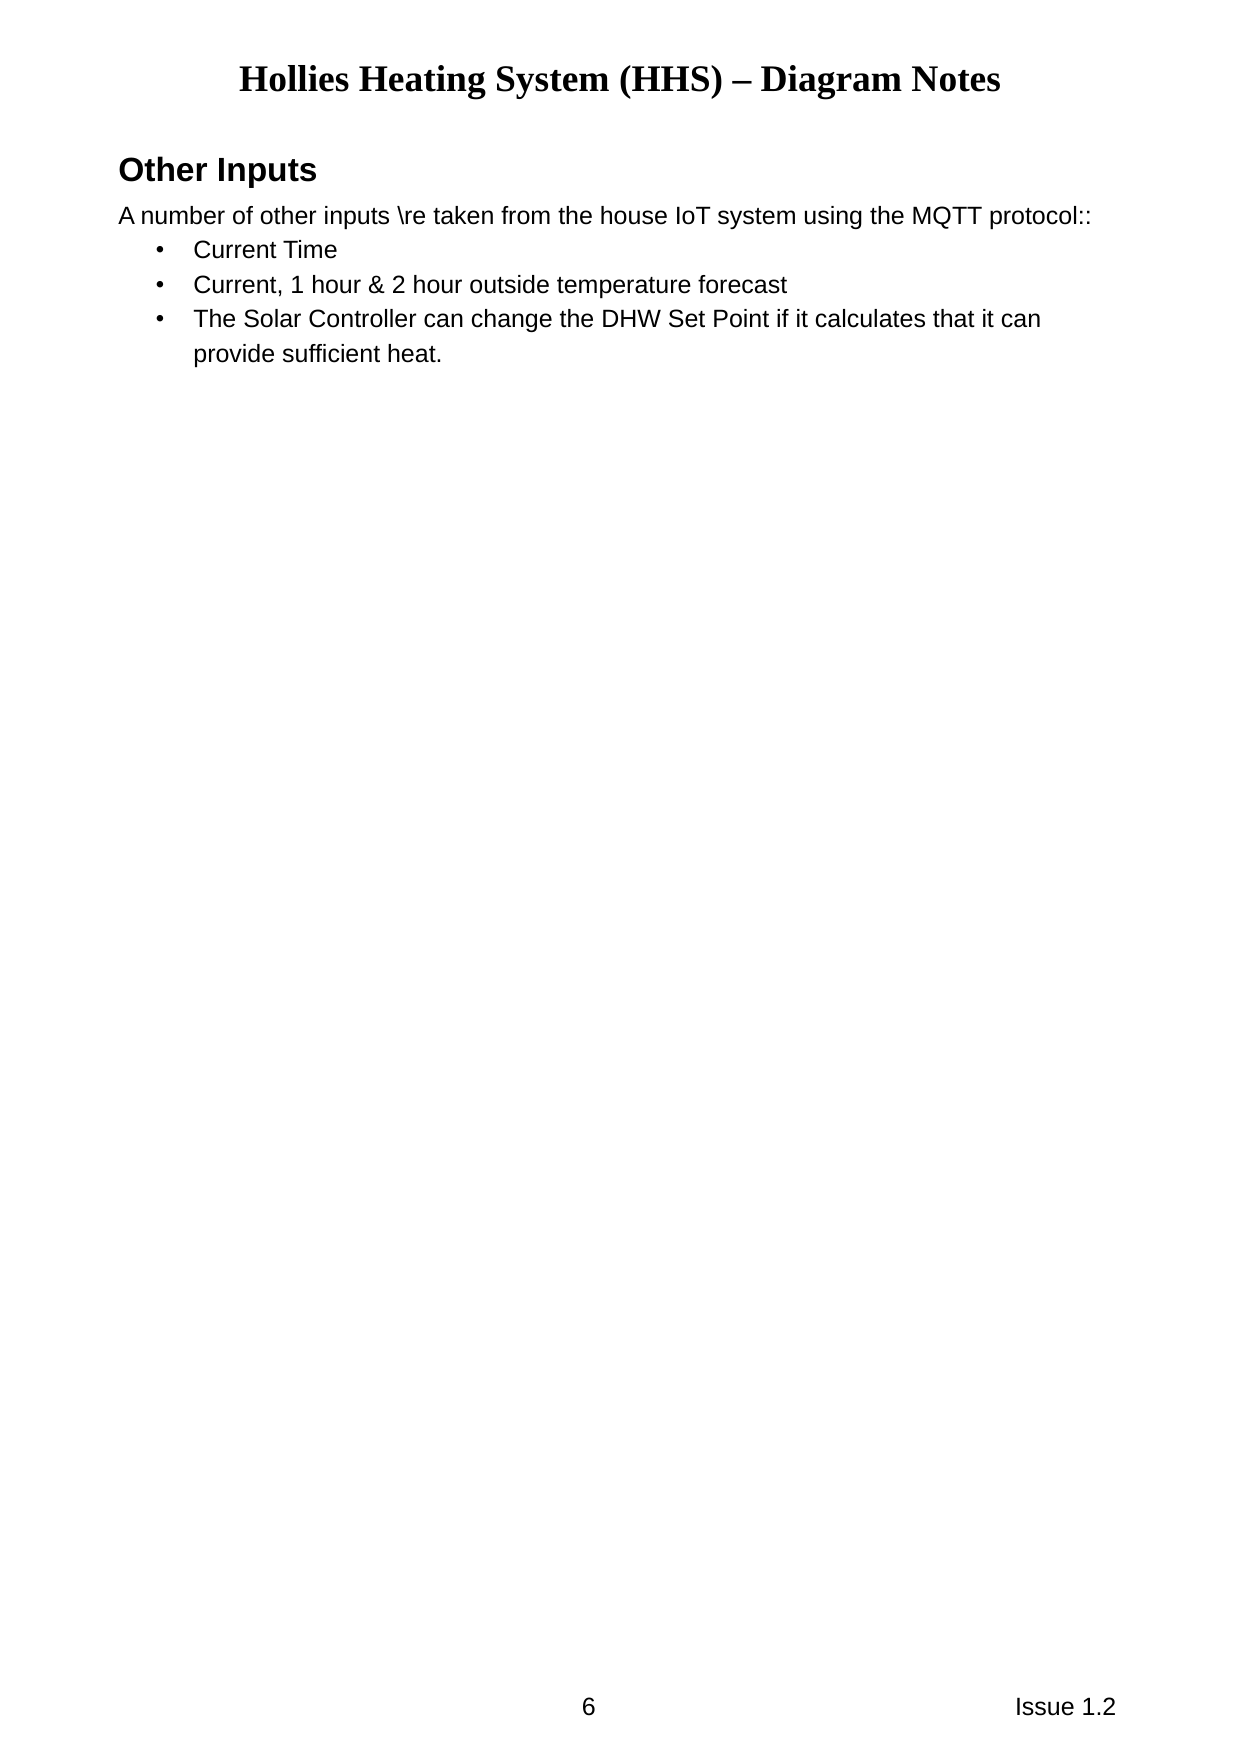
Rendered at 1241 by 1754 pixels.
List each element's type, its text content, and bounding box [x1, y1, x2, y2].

list Current Time [156, 235, 1122, 264]
list The Solar Controller can change the DHW Set Point if it calculates that it can provide sufficient heat. [156, 304, 1122, 368]
list Current, 1 hour & 2 hour outside temperature forecast [156, 270, 1122, 298]
subtitle Other Inputs [118, 149, 1122, 188]
text A number of other inputs \re taken from the house IoT system using the MQTT protocol:: [118, 201, 1122, 229]
